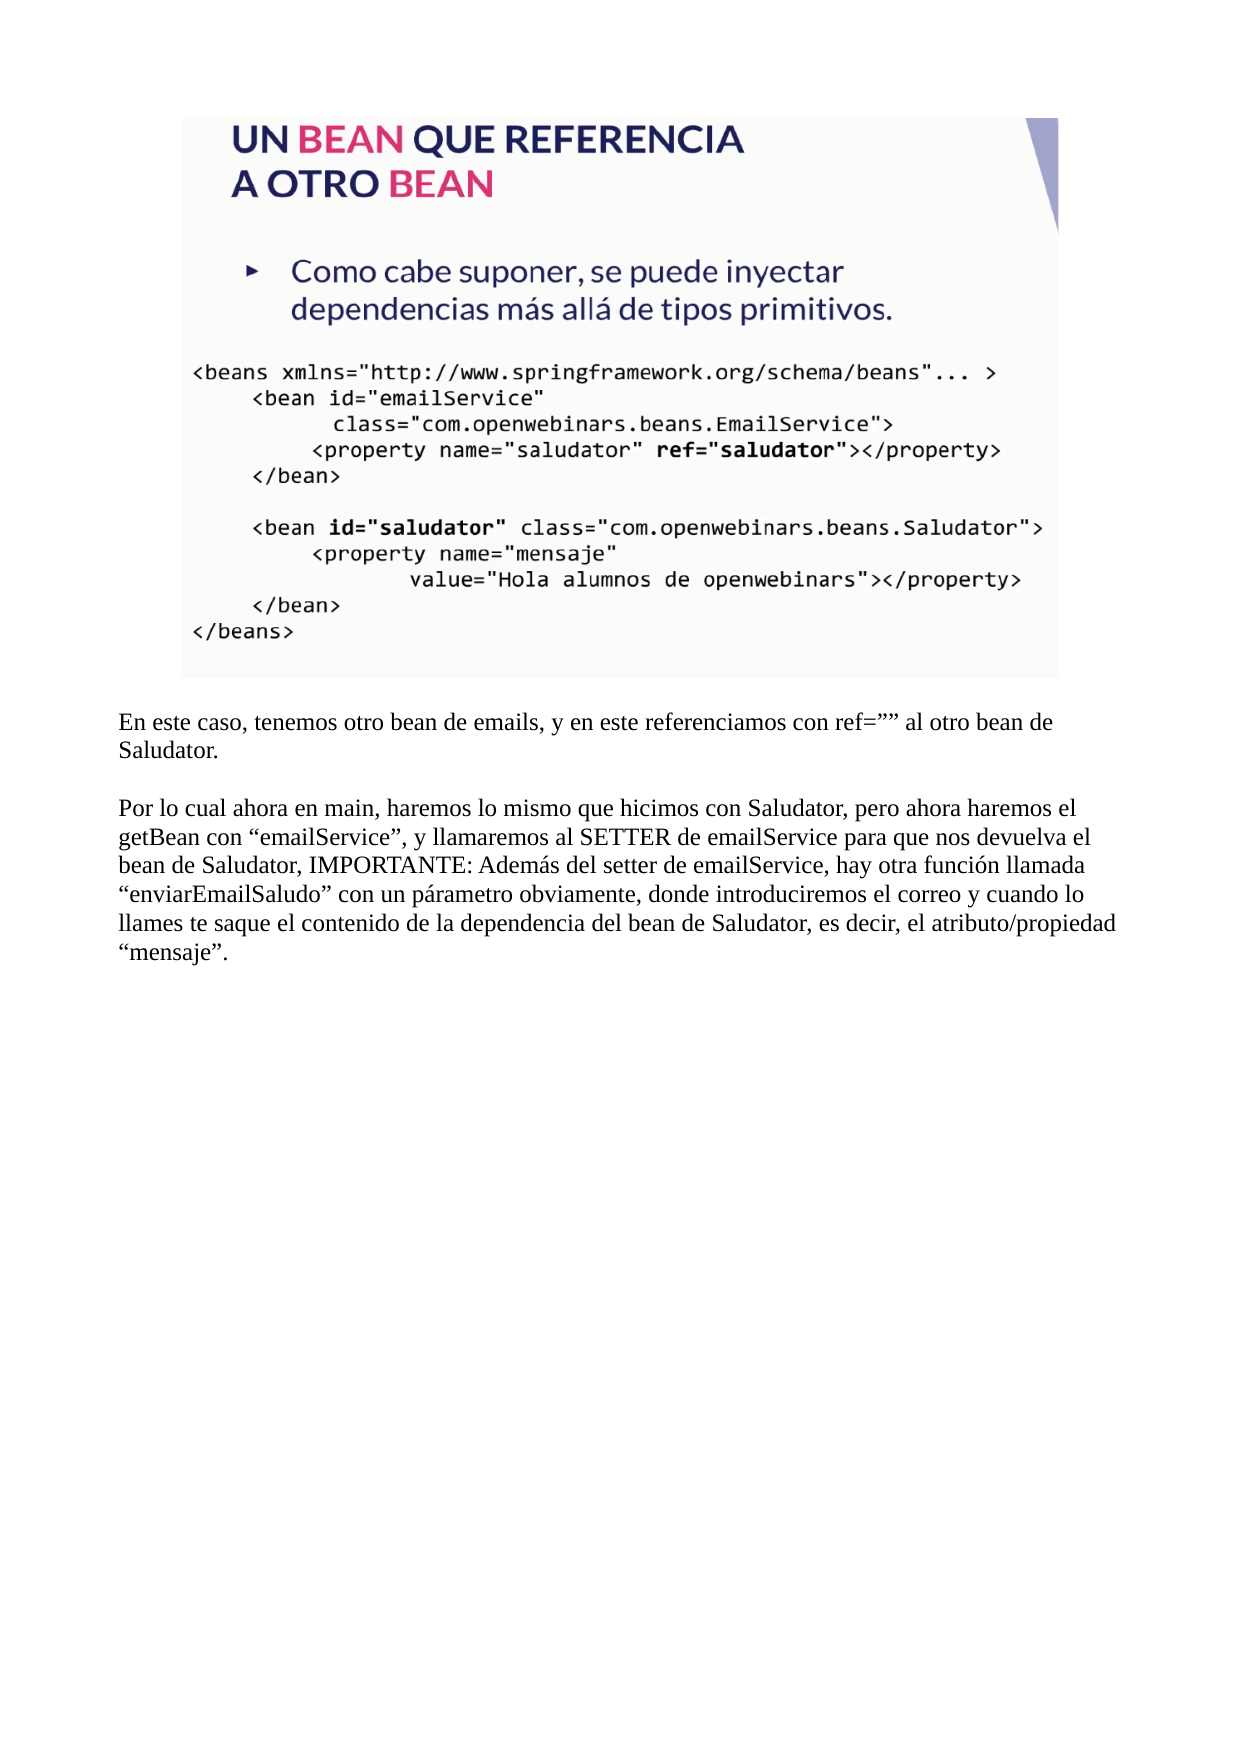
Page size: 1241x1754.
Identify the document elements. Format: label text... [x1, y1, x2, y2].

text En este caso, tenemos otro bean de emails, y en este referenciamos con ref=”” al otro bean de Saludator. [118, 707, 1122, 764]
text Por lo cual ahora en main, haremos lo mismo que hicimos con Saludator, pero ahora haremos el getBean con “emailService”, y llamaremos al SETTER de emailService para que nos devuelva el bean de Saludator, IMPORTANTE: Además del setter de emailService, hay otra función llamada “enviarEmailSaludo” con un párametro obviamente, donde introduciremos el correo y cuando lo llames te saque el contenido de la dependencia del bean de Saludator, es decir, el atributo/propiedad “mensaje”. [118, 793, 1122, 966]
